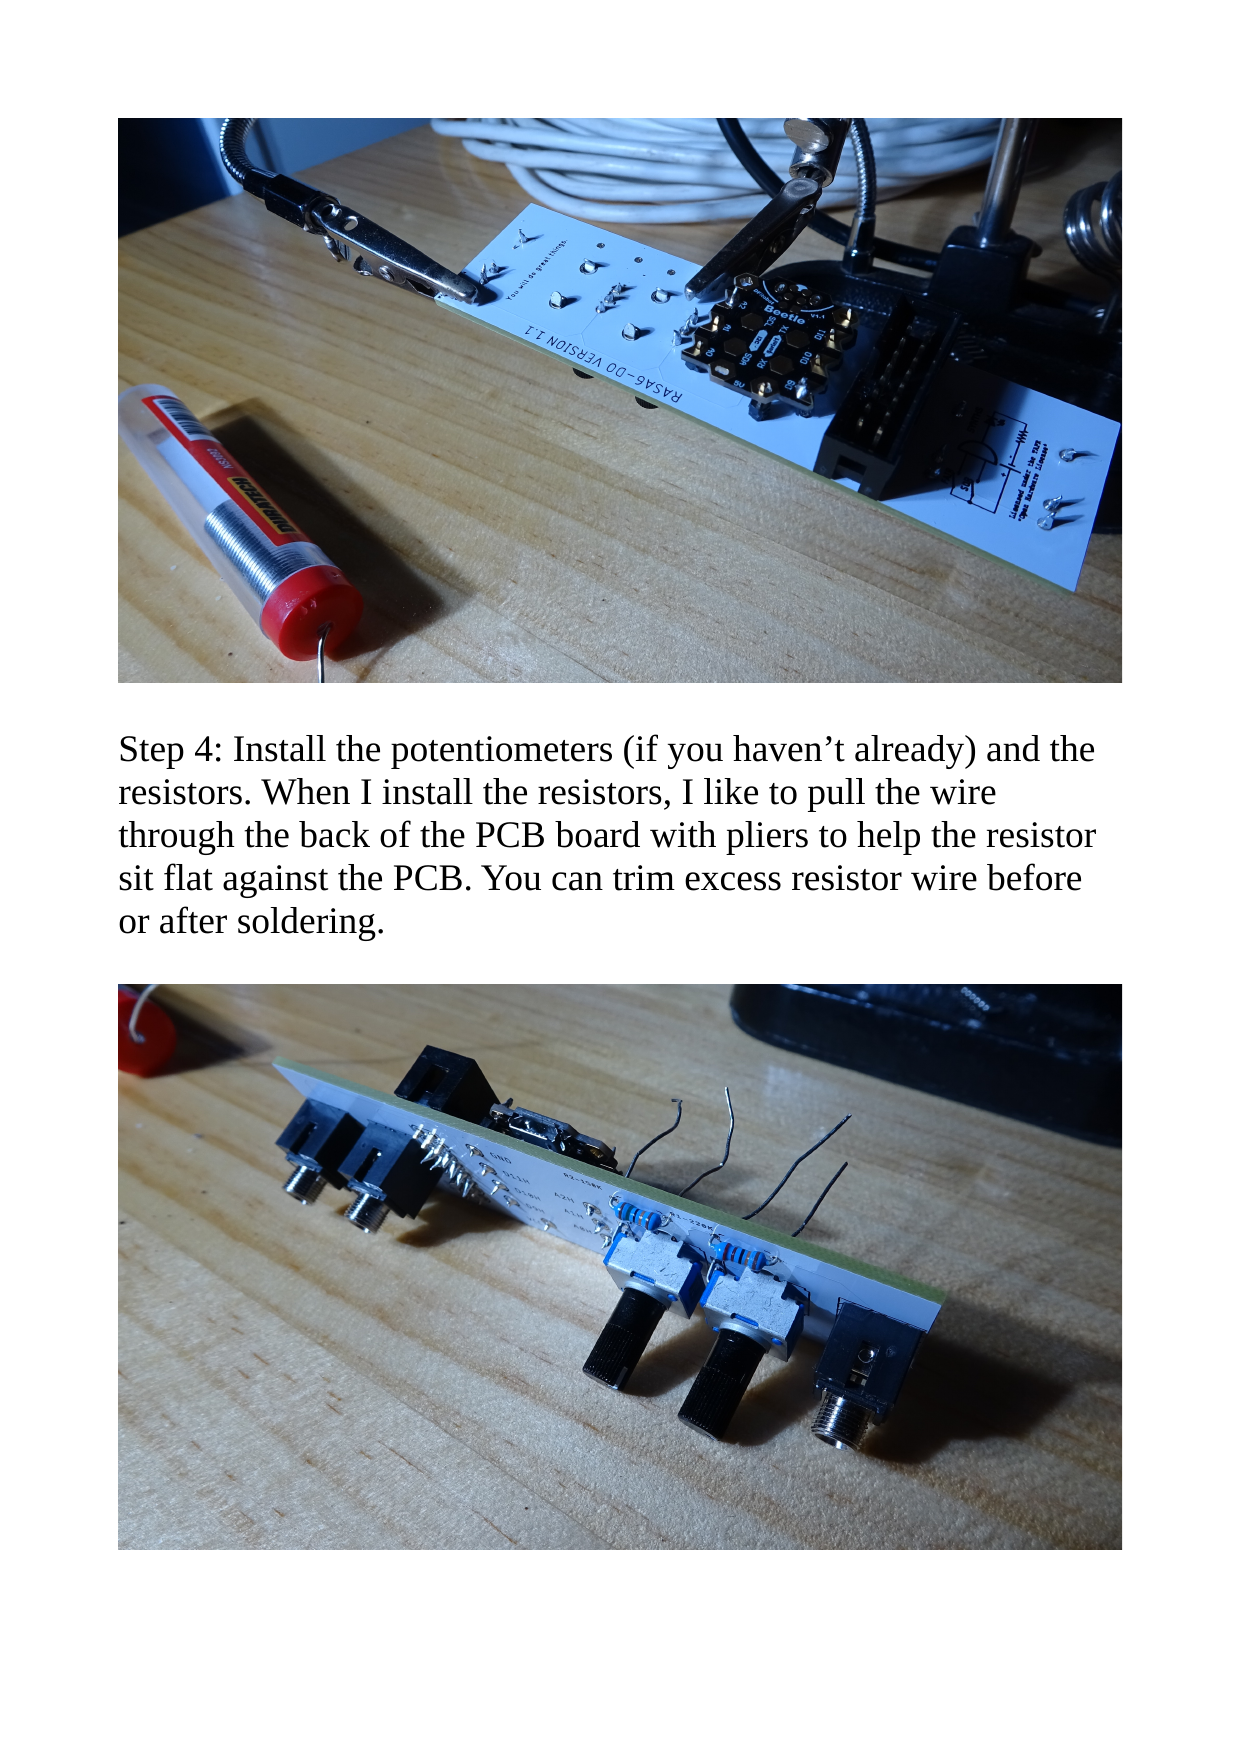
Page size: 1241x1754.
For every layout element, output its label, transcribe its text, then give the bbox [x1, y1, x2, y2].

picture [118, 984, 1123, 1550]
picture [118, 118, 1123, 683]
text Step 4: Install the potentiometers (if you haven’t already) and the resistors. When I install the resistors, I like to pull the wire through the back of the PCB board with pliers to help the resistor sit flat against the PCB. You can trim excess resistor wire before or after soldering. [118, 726, 1122, 942]
